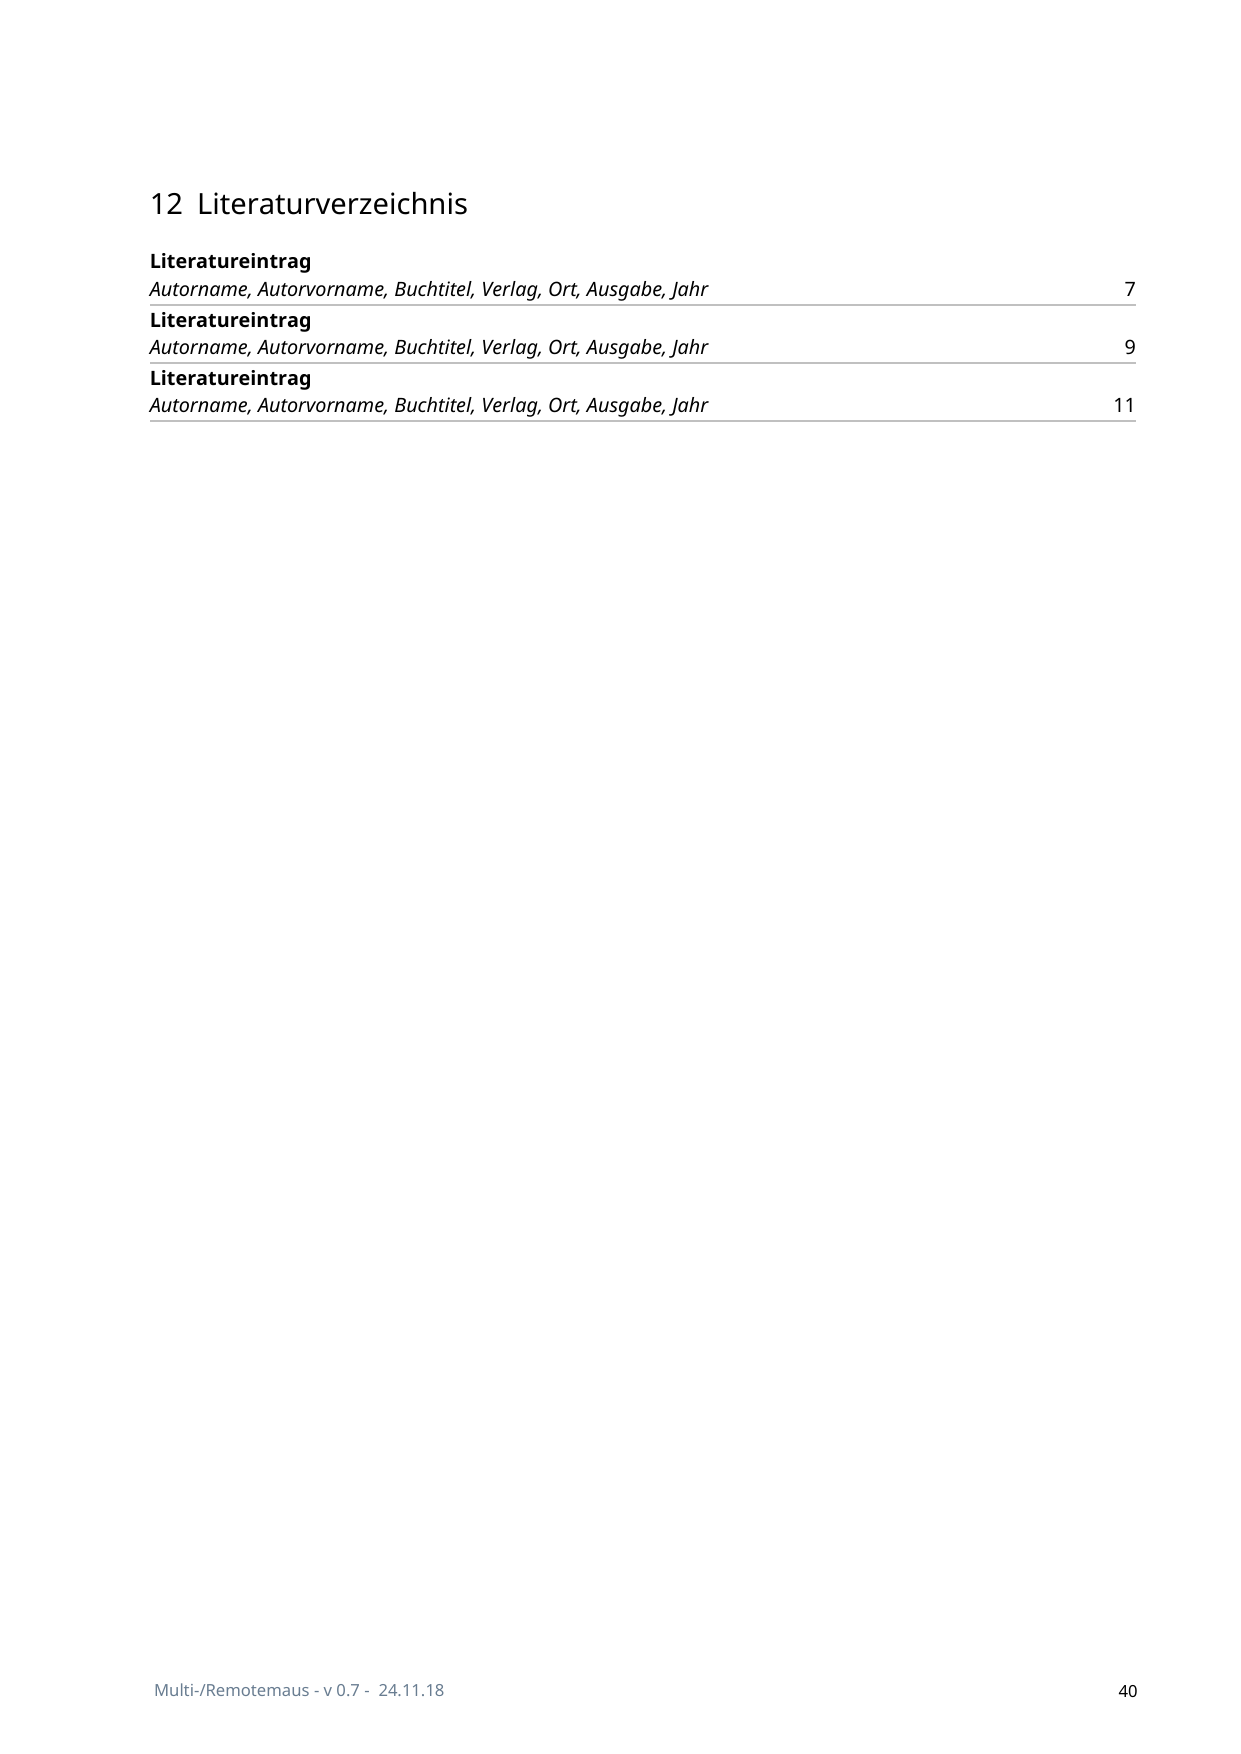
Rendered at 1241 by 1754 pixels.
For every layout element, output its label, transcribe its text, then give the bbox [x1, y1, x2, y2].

text Literatureintrag [149, 248, 1136, 275]
text Autorname, Autorvorname, Buchtitel, Verlag, Ort, Ausgabe, Jahr 7 [149, 275, 1136, 306]
text Literatureintrag [149, 306, 1136, 333]
text Literatureintrag [149, 364, 1136, 391]
text Autorname, Autorvorname, Buchtitel, Verlag, Ort, Ausgabe, Jahr 11 [149, 391, 1136, 422]
subtitle Literaturverzeichnis [149, 183, 1136, 223]
text Autorname, Autorvorname, Buchtitel, Verlag, Ort, Ausgabe, Jahr 9 [149, 333, 1136, 364]
